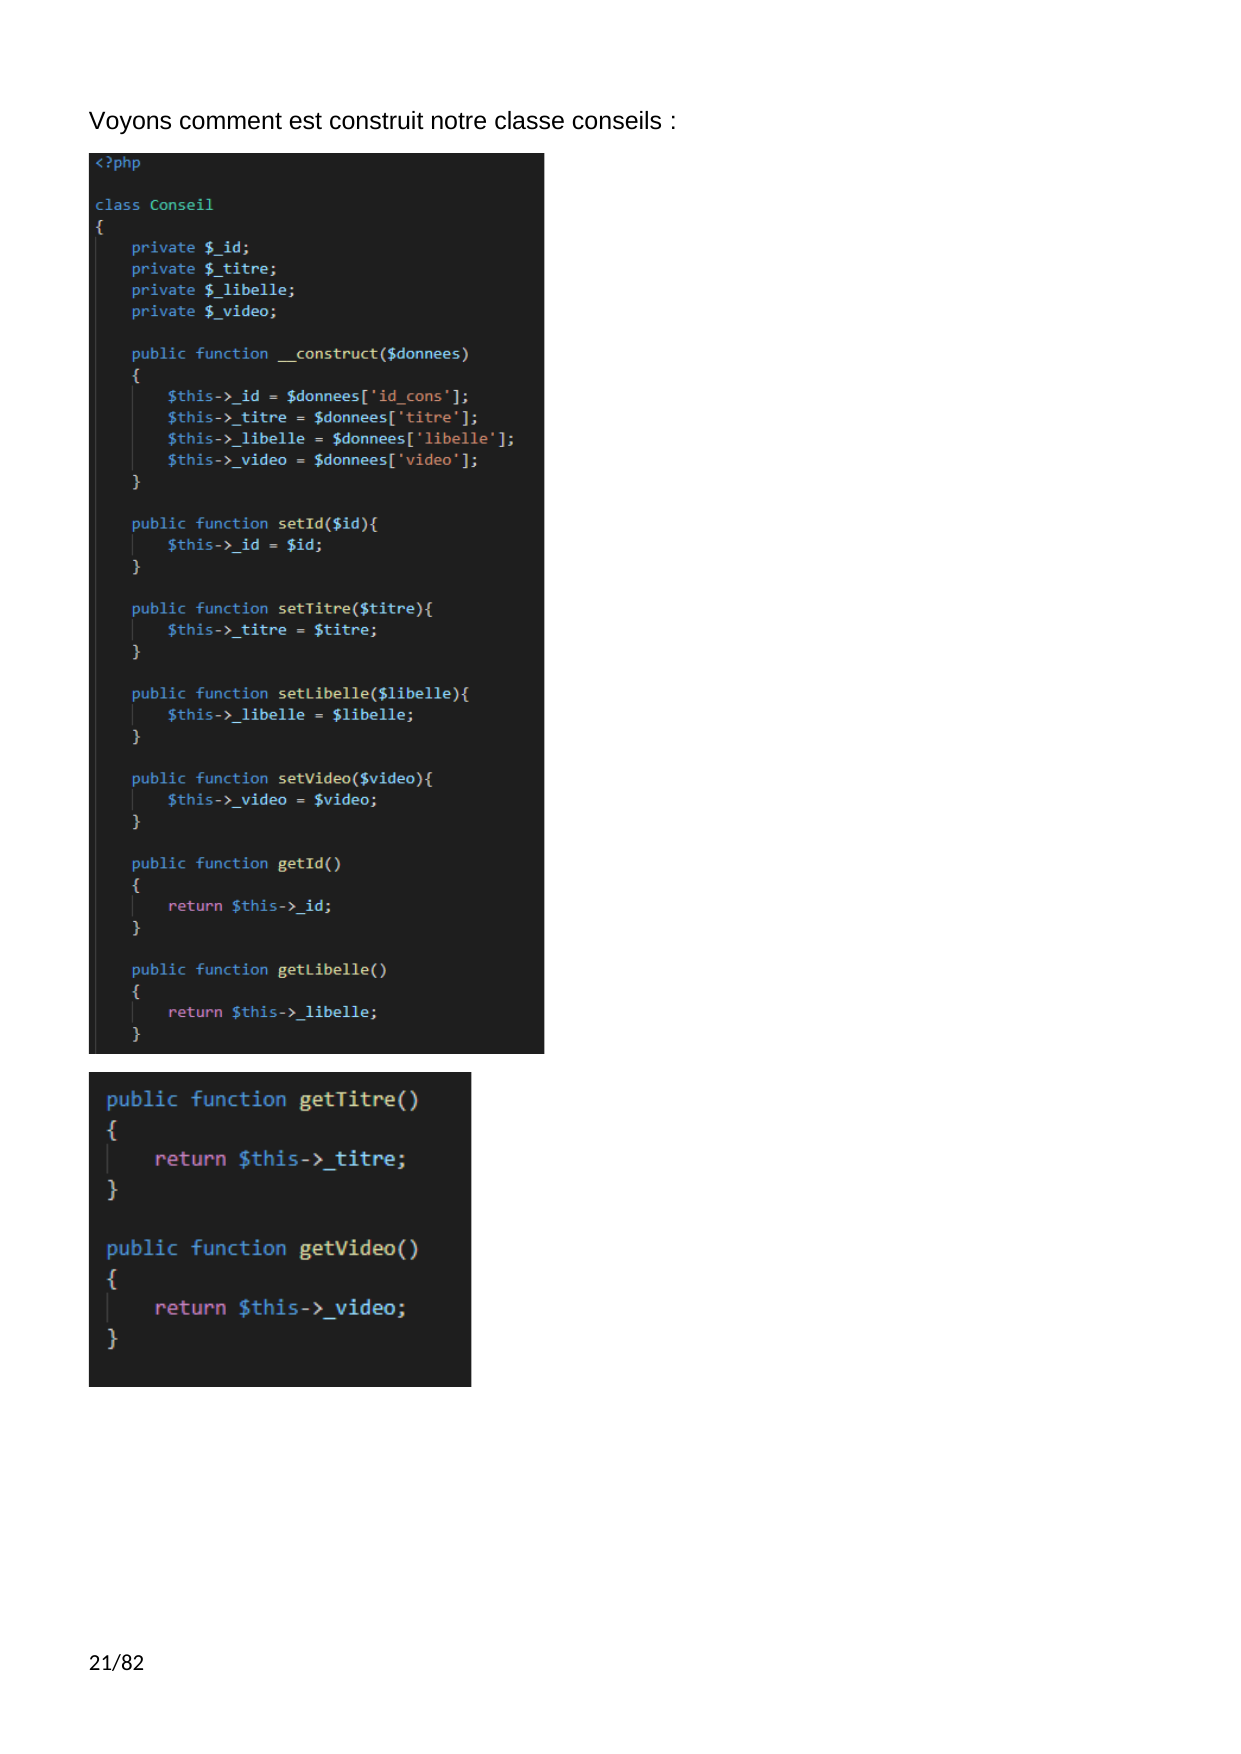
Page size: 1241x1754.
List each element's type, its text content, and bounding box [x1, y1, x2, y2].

text Voyons comment est construit notre classe conseils : [89, 106, 1092, 135]
picture [88, 1072, 472, 1387]
picture [88, 153, 545, 1054]
